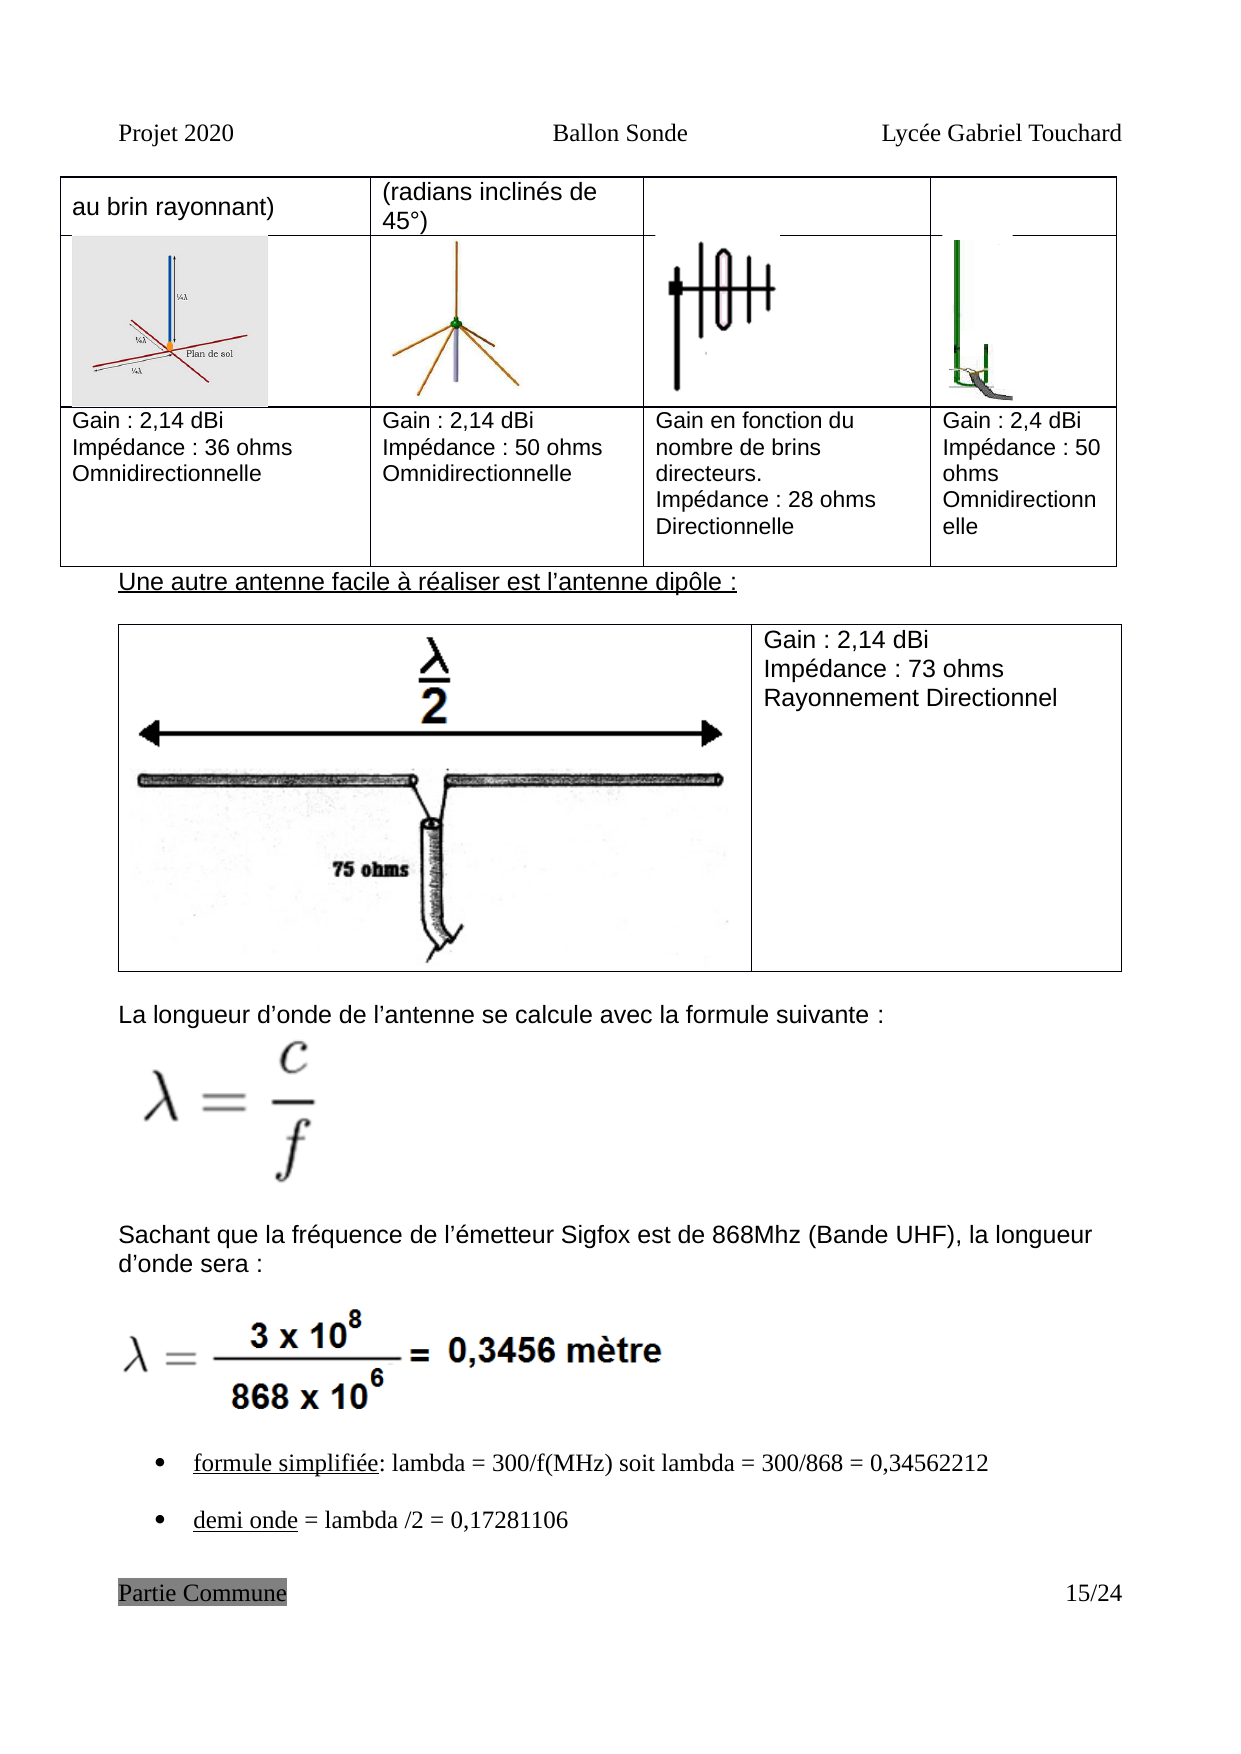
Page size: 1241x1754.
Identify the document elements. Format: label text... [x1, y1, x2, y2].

table_cell Gain en fonction du nombre de brins directeurs. Impédance : 28 ohms Directionnelle [644, 408, 930, 566]
table_header Gain : 2,14 dBi Impédance : 73 ohms Rayonnement Directionnel [752, 625, 1121, 971]
table_cell Gain : 2,14 dBi Impédance : 36 ohms Omnidirectionnelle [61, 408, 370, 566]
table_cell [371, 236, 643, 406]
list demi onde = lambda /2 = 0,17281106 [156, 1506, 1122, 1534]
table_cell [931, 236, 1116, 406]
picture [118, 1029, 353, 1191]
table_cell [644, 236, 930, 406]
picture [118, 1306, 669, 1419]
table_cell [268, 236, 370, 406]
text Une autre antenne facile à réaliser est l’antenne dipôle : [118, 567, 1122, 595]
text La longueur d’onde de l’antenne se calcule avec la formule suivante : [118, 1001, 1122, 1029]
table_header au brin rayonnant) [61, 178, 370, 235]
list formule simplifiée: lambda = 300/f(MHz) soit lambda = 300/868 = 0,34562212 [156, 1448, 1122, 1477]
table_cell [61, 236, 71, 406]
table_header (radians inclinés de 45°) [371, 178, 643, 235]
table_header [119, 625, 130, 971]
table_header [644, 178, 930, 235]
table_header [741, 625, 751, 971]
table_header [931, 178, 1116, 235]
table_cell Gain : 2,4 dBi Impédance : 50 ohms Omnidirectionnelle [931, 408, 1116, 566]
table_cell Gain : 2,14 dBi Impédance : 50 ohms Omnidirectionnelle [371, 408, 643, 566]
text Sachant que la fréquence de l’émetteur Sigfox est de 868Mhz (Bande UHF), la longueur d’onde sera : [118, 1221, 1122, 1278]
picture [382, 236, 527, 399]
